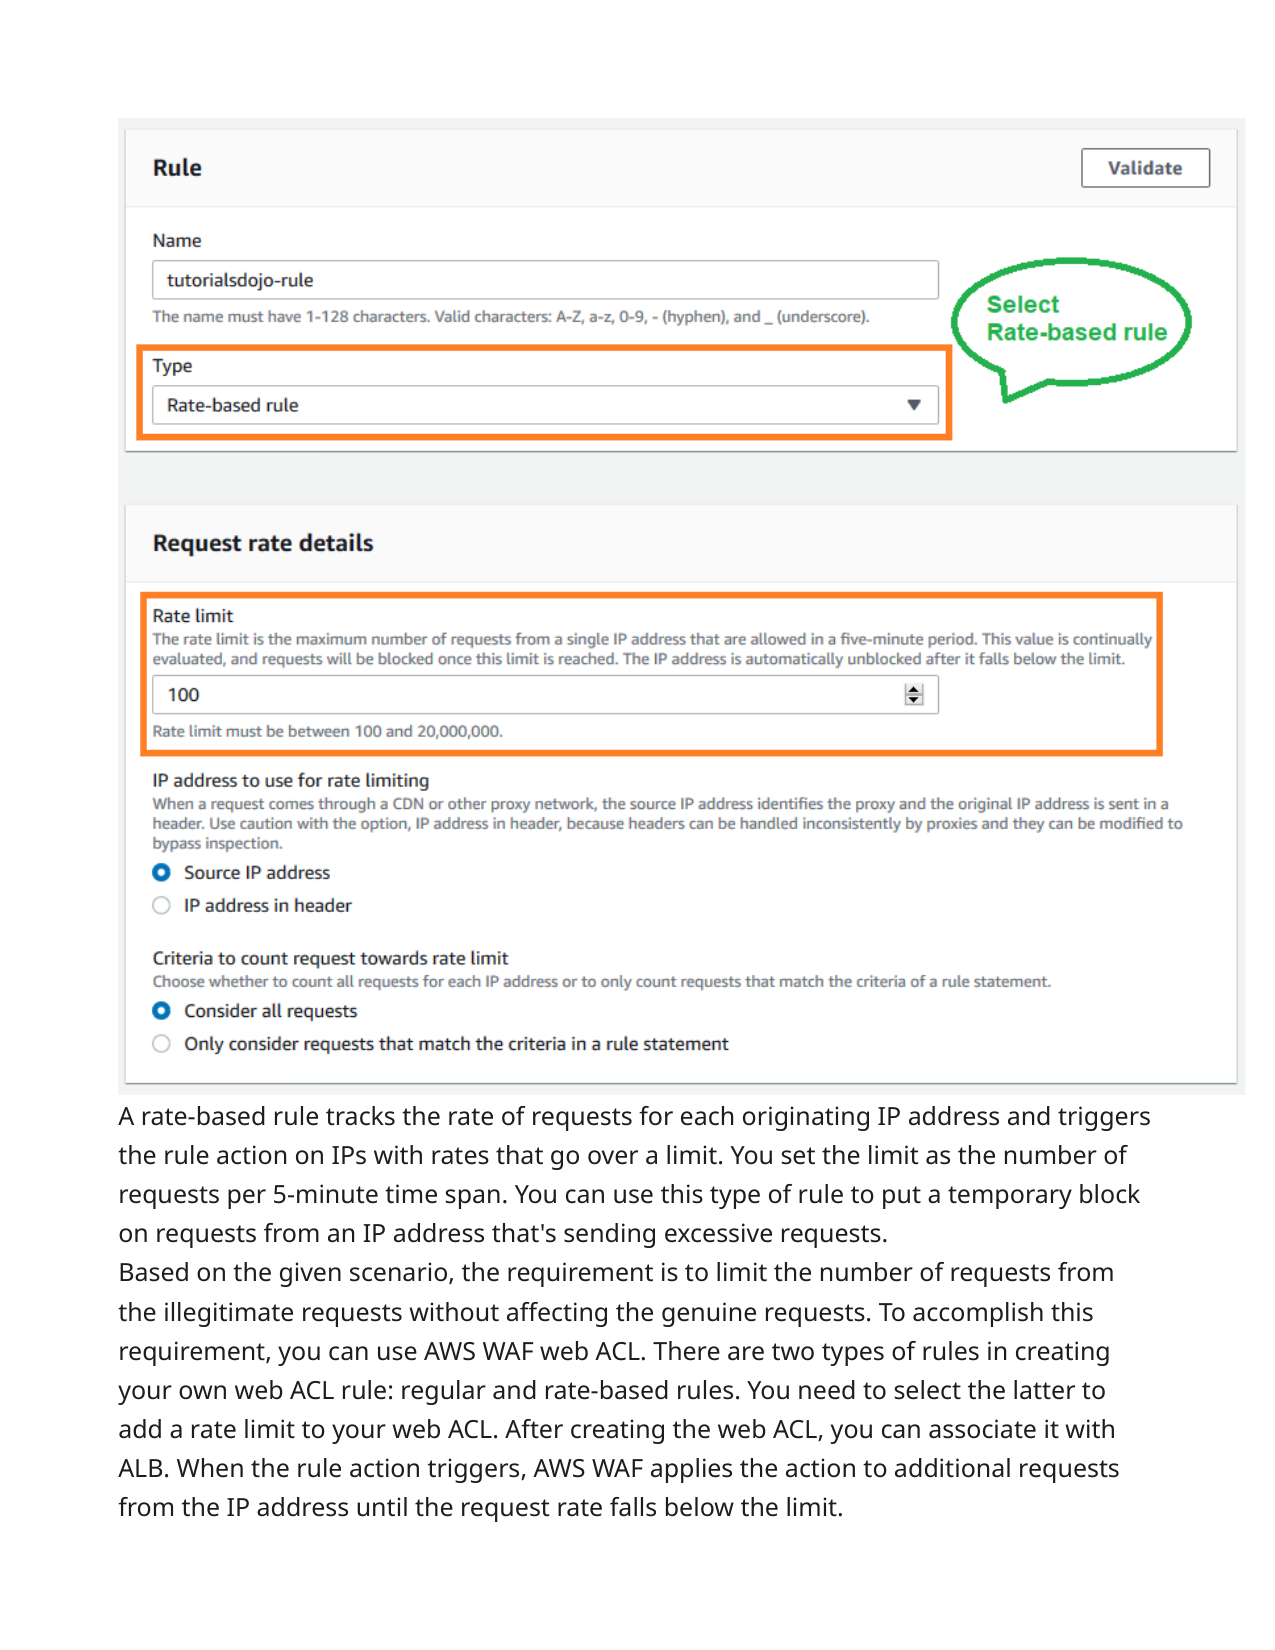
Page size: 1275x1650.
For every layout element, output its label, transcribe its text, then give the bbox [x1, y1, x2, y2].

text Based on the given scenario, the requirement is to limit the number of requests from the illegitimate requests without affecting the genuine requests. To accomplish this requirement, you can use AWS WAF web ACL. There are two types of rules in creating your own web ACL rule: regular and rate-based rules. You need to select the latter to add a rate limit to your web ACL. After creating the web ACL, you can associate it with ALB. When the rule action triggers, AWS WAF applies the action to additional requests from the IP address until the request rate falls below the limit. [118, 1255, 1157, 1524]
text A rate-based rule tracks the rate of requests for each originating IP address and triggers the rule action on IPs with rates that go over a limit. You set the limit as the number of requests per 5-minute time span. You can use this type of rule to put a temporary block on requests from an IP address that's sending excessive requests. [118, 1098, 1157, 1250]
picture [118, 118, 1246, 1095]
